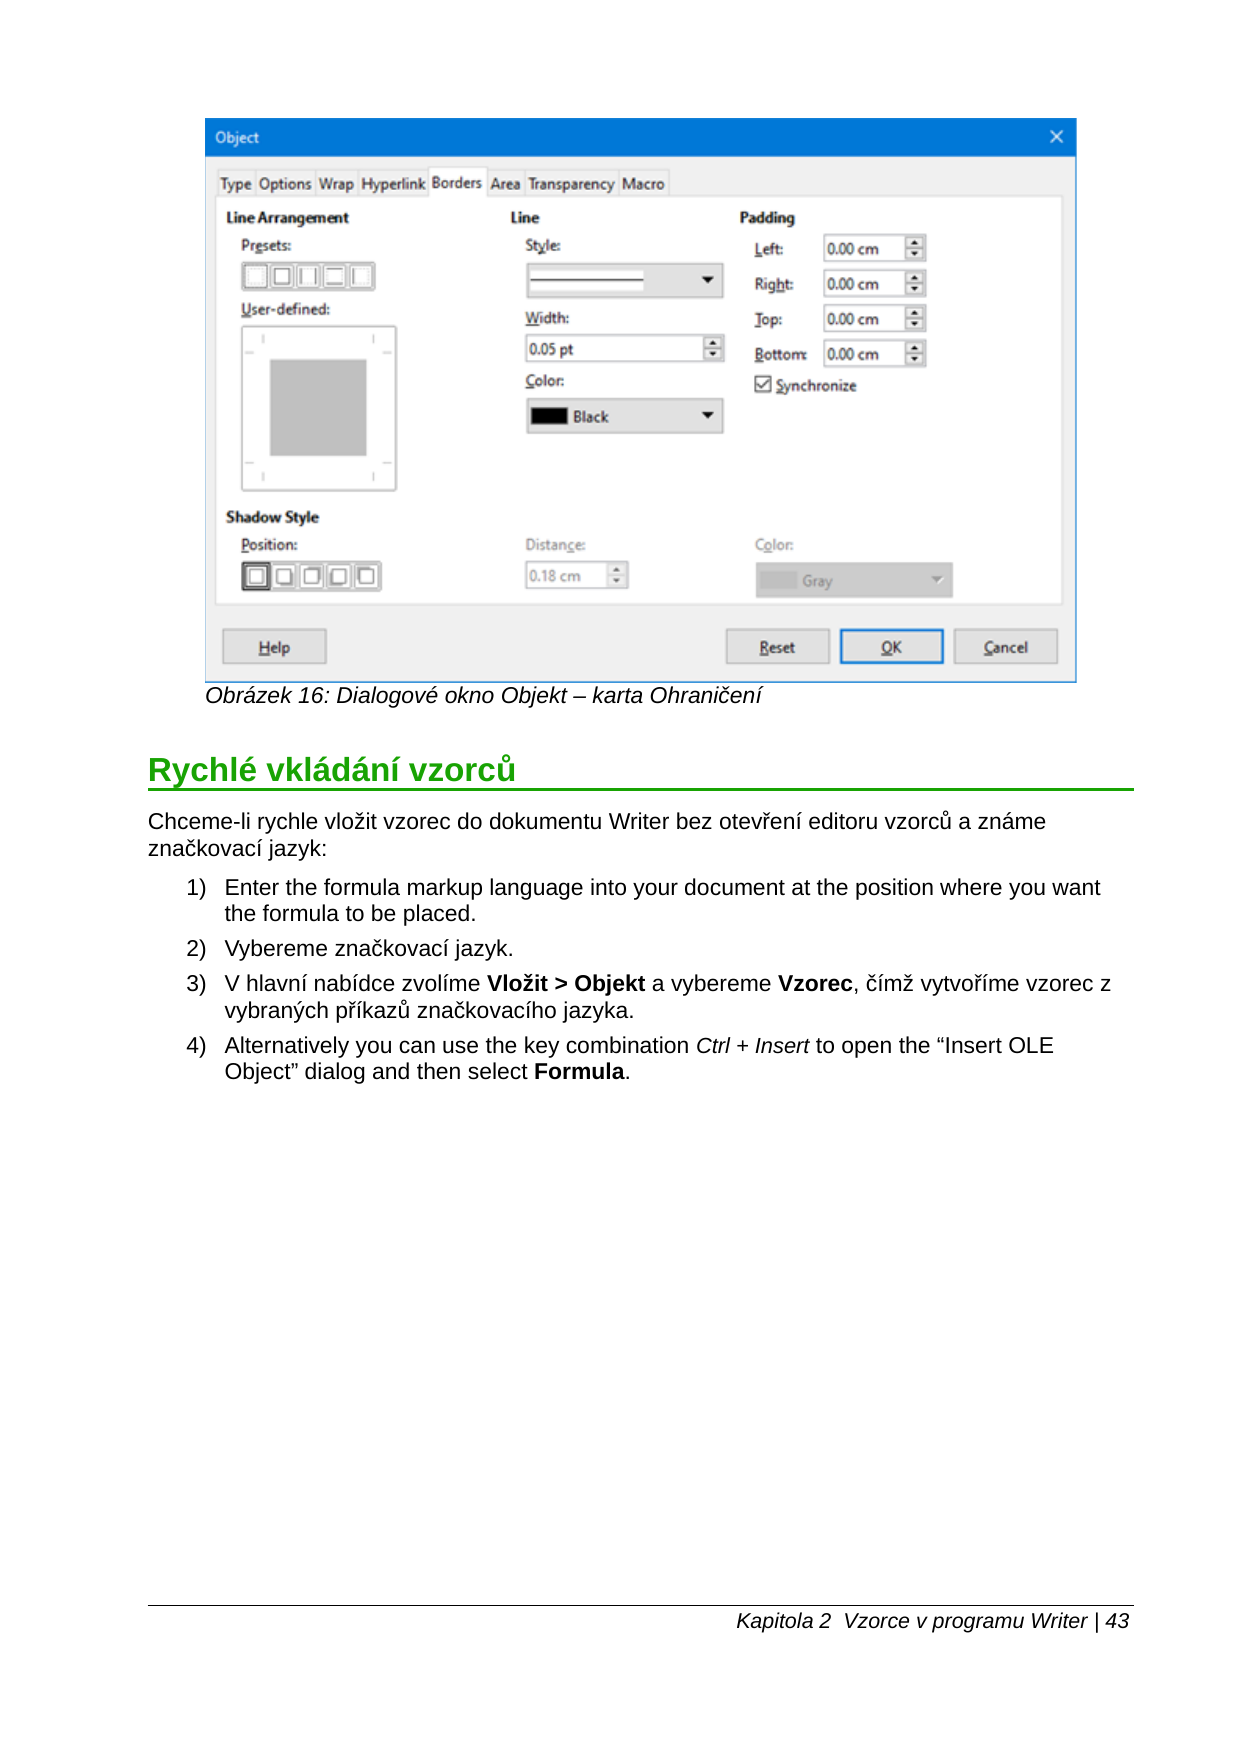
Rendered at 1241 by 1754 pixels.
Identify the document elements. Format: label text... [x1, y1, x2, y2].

list V hlavní nabídce zvolíme Vložit > Objekt a vybereme Vzorec, čímž vytvoříme vzorec z vybraných příkazů značkovacího jazyka. [207, 970, 1134, 1023]
list Vybereme značkovací jazyk. [207, 935, 1134, 961]
list Enter the formula markup language into your document at the position where you want the formula to be placed. [207, 873, 1134, 926]
text Obrázek 16: Dialogové okno Objekt – karta Ohraničení [205, 683, 1077, 708]
text Chceme-li rychle vložit vzorec do dokumentu Writer bez otevření editoru vzorců a známe značkovací jazyk: [148, 808, 1134, 861]
picture [205, 118, 1077, 683]
list Alternatively you can use the key combination Ctrl + Insert to open the “Insert OLE Object” dialog and then select Formula. [207, 1032, 1134, 1084]
subtitle Rychlé vkládání vzorců [148, 750, 1134, 788]
